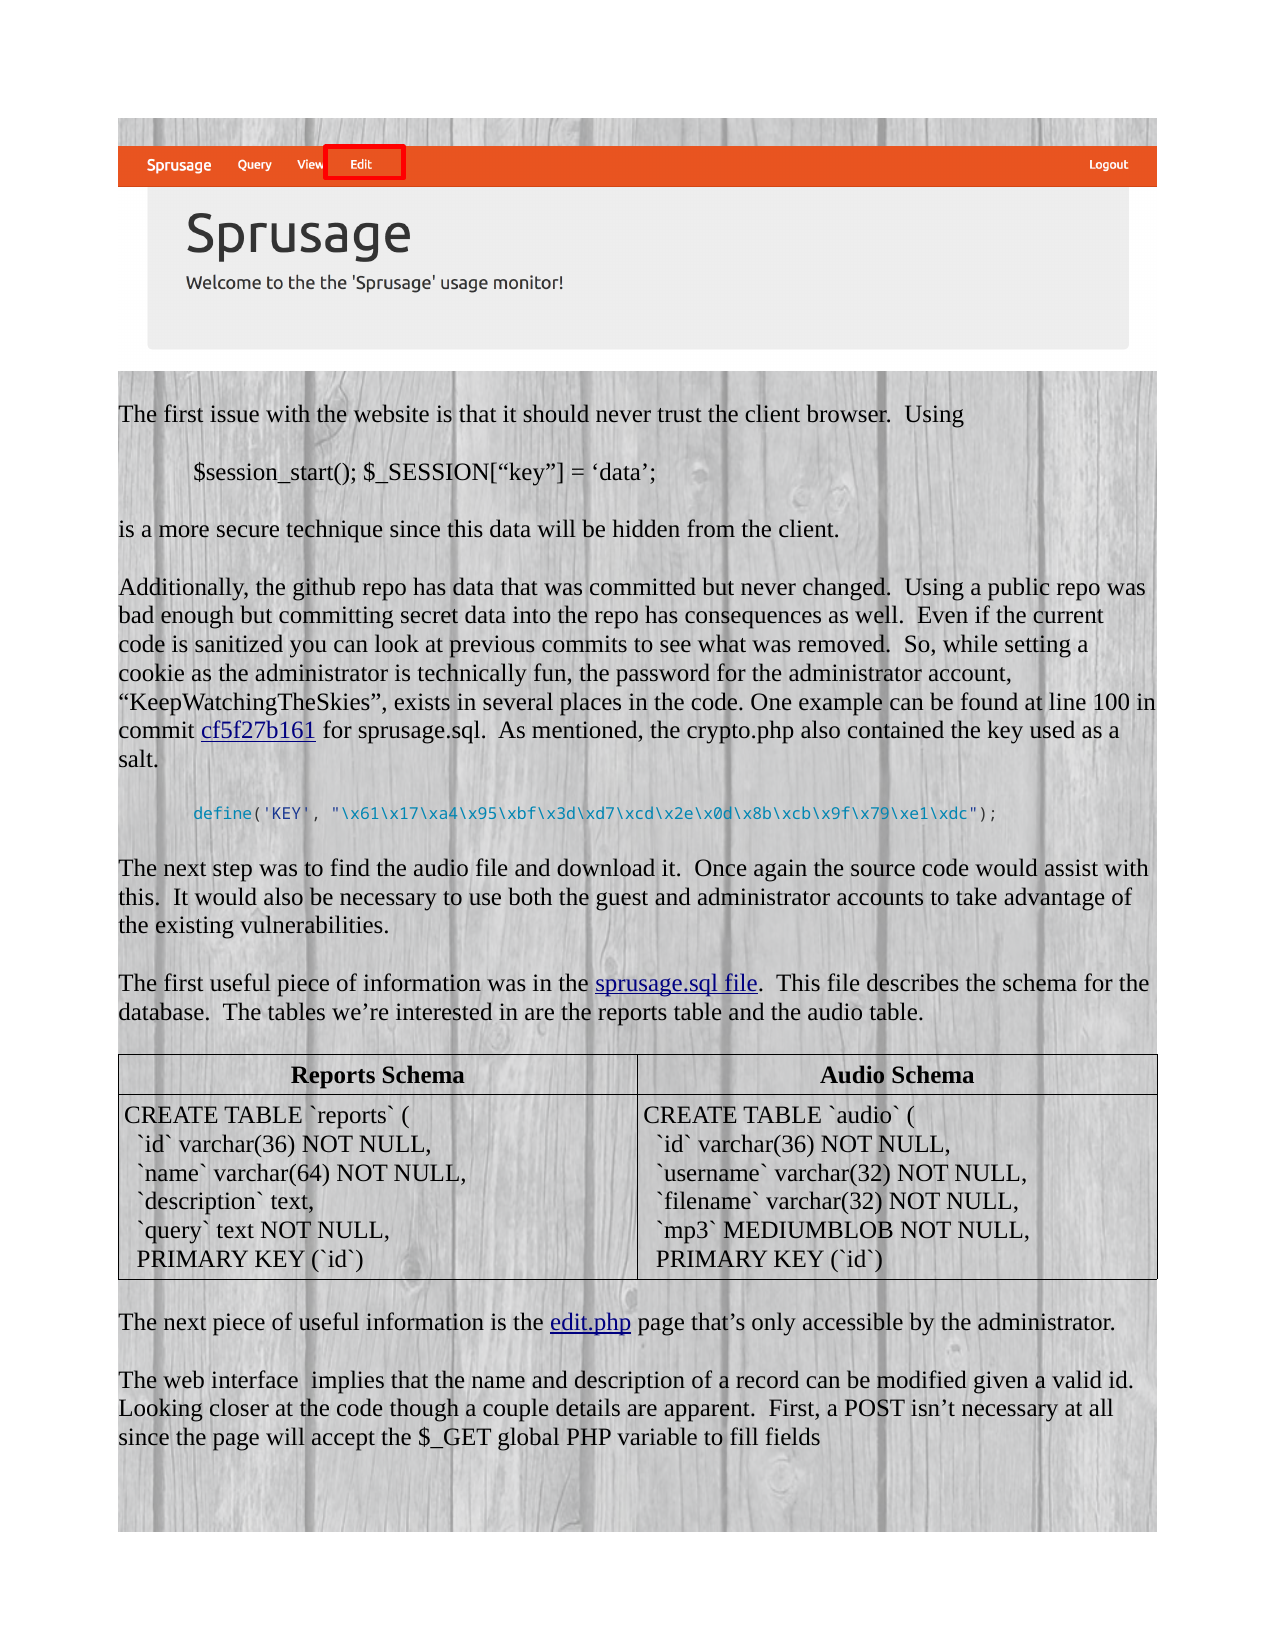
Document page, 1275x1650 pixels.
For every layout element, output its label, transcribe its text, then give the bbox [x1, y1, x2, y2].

text define('KEY', "\x61\x17\xa4\x95\xbf\x3d\xd7\xcd\x2e\x0d\x8b\xcb\x9f\x79\xe1\xdc"); [193, 802, 1157, 824]
text $session_start(); $_SESSION[“key”] = ‘data’; [193, 457, 1157, 486]
text The next step was to find the audio file and download it. Once again the source code would assist with this. It would also be necessary to use both the guest and administrator accounts to take advantage of the existing vulnerabilities. [118, 853, 1157, 939]
table_header Reports Schema [119, 1055, 637, 1094]
picture [118, 1025, 1157, 1054]
picture [118, 428, 1157, 514]
text The first useful piece of information was in the sprusage.sql file. This file describes the schema for the database. The tables we’re interested in are the reports table and the audio table. [118, 968, 1157, 1025]
picture [118, 773, 1157, 853]
picture [118, 1280, 1157, 1307]
picture [118, 118, 1157, 399]
picture [118, 1336, 1157, 1365]
table_header Audio Schema [638, 1055, 1157, 1094]
picture [118, 939, 1157, 968]
text Additionally, the github repo has data that was committed but never changed. Using a public repo was bad enough but committing secret data into the repo has consequences as well. Even if the current code is sanitized you can look at previous commits to see what was removed. So, while setting a cookie as the administrator is technically fun, the password for the administrator account, “KeepWatchingTheSkies”, exists in several places in the code. One example can be found at line 100 in commit cf5f27b161 for sprusage.sql. As mentioned, the crypto.php also contained the key used as a salt. [118, 572, 1157, 773]
text The first issue with the website is that it should never trust the client browser. Using [118, 399, 1157, 428]
picture [118, 1451, 1157, 1532]
text The next piece of useful information is the edit.php page that’s only accessible by the administrator. [118, 1307, 1157, 1336]
text The web interface implies that the name and description of a record can be modified given a valid id. Looking closer at the code though a couple details are apparent. First, a POST isn’t necessary at all since the page will accept the $_GET global PHP variable to fill fields [118, 1365, 1157, 1451]
table_cell CREATE TABLE `reports` ( `id` varchar(36) NOT NULL, `name` varchar(64) NOT NULL, `description` text, `query` text NOT NULL, PRIMARY KEY (`id`) [119, 1095, 637, 1278]
text is a more secure technique since this data will be hidden from the client. [118, 514, 1157, 543]
picture [118, 543, 1157, 572]
table_cell CREATE TABLE `audio` ( `id` varchar(36) NOT NULL, `username` varchar(32) NOT NULL, `filename` varchar(32) NOT NULL, `mp3` MEDIUMBLOB NOT NULL, PRIMARY KEY (`id`) [638, 1095, 1157, 1278]
